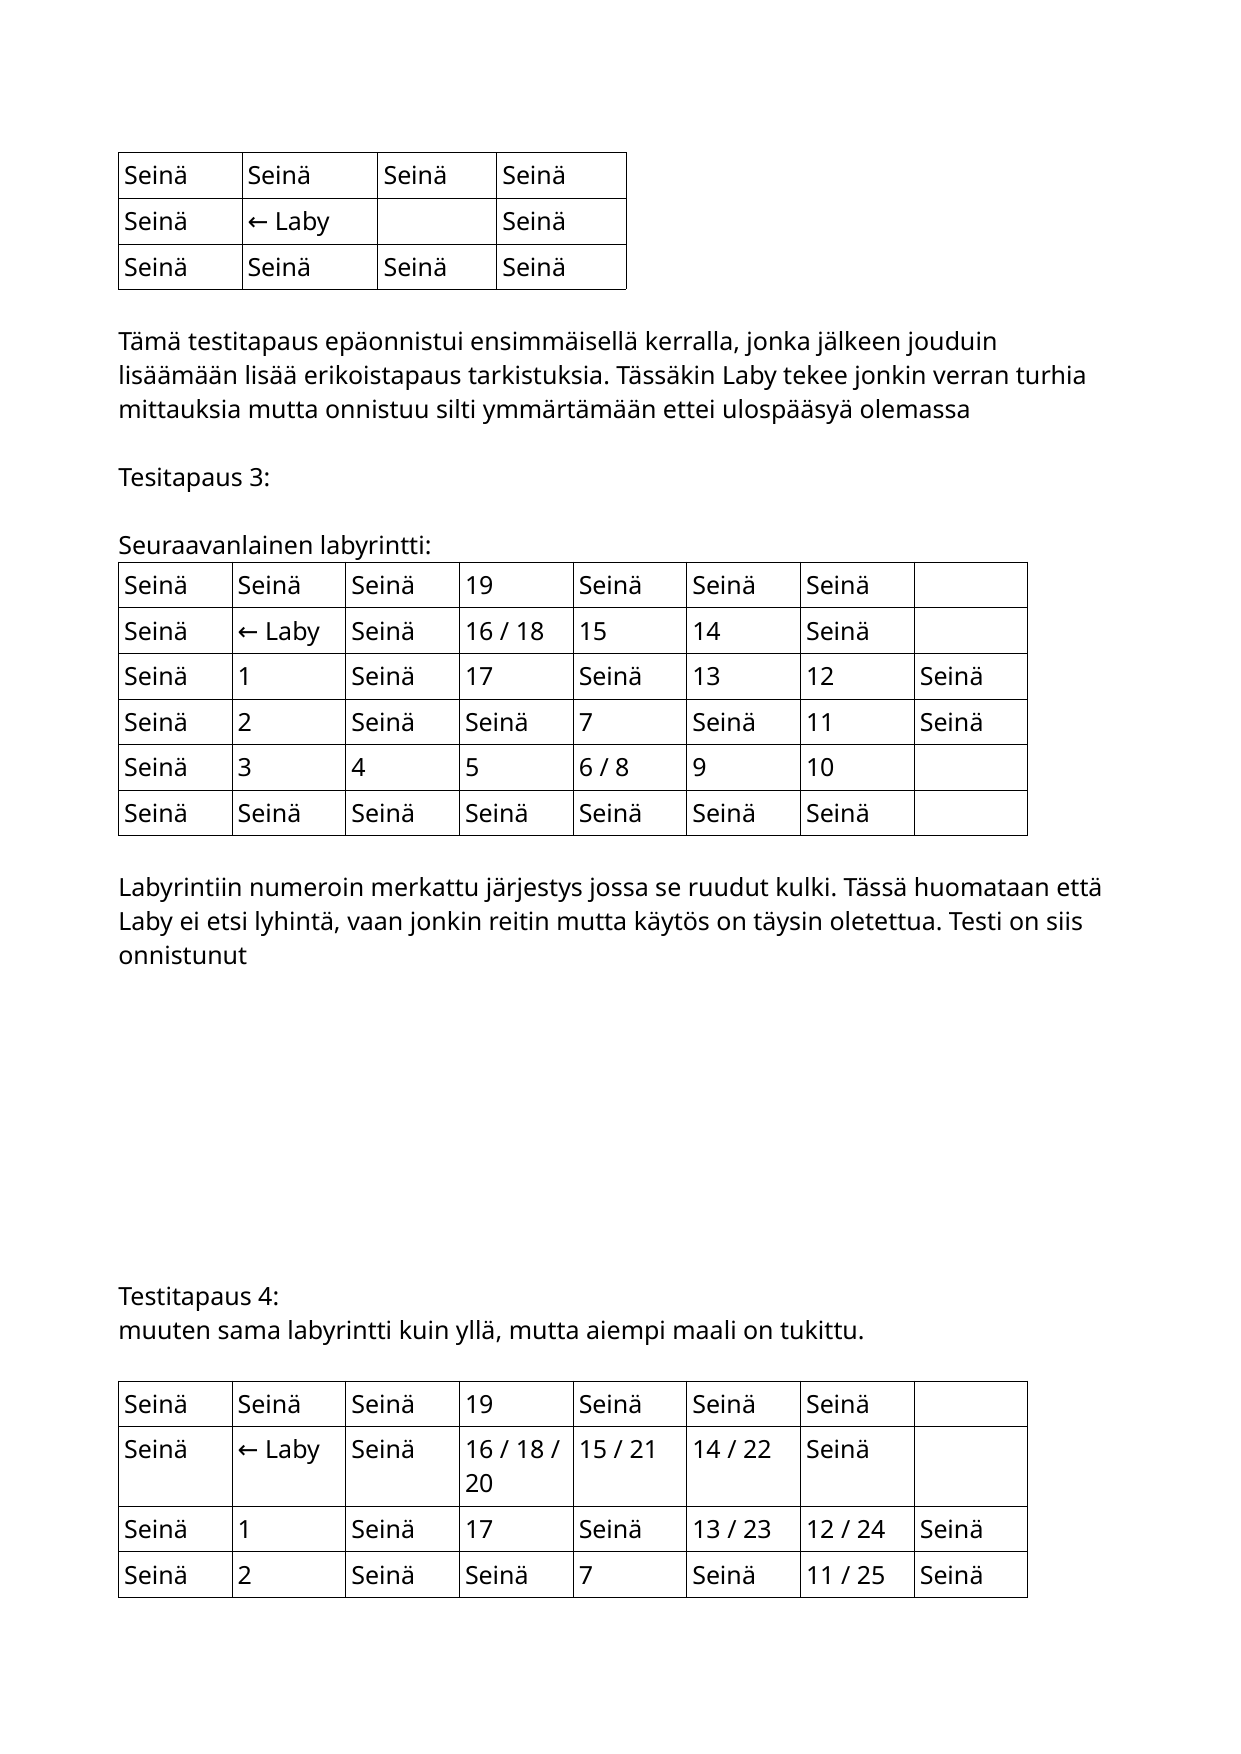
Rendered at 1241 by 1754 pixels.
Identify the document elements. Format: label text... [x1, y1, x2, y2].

table_cell Seinä [497, 245, 626, 289]
table_cell Seinä [119, 199, 242, 243]
table_cell 12 [801, 654, 914, 698]
table_cell 12 / 24 [801, 1507, 914, 1551]
text Tesitapaus 3: [118, 459, 1122, 493]
table_cell Seinä [119, 1427, 232, 1506]
table_cell 14 / 22 [687, 1427, 800, 1506]
table_cell 15 [574, 608, 686, 653]
table_cell Seinä [687, 700, 800, 744]
table_cell 2 [233, 1552, 345, 1597]
table_header Seinä [378, 153, 496, 198]
table_cell 9 [687, 745, 800, 790]
table_cell Seinä [119, 791, 232, 835]
table_cell Seinä [574, 791, 686, 835]
table_cell Seinä [801, 608, 914, 653]
table_cell Seinä [119, 608, 232, 653]
table_cell Seinä [574, 1507, 686, 1551]
table_header Seinä [574, 563, 686, 607]
table_cell 16 / 18 / 20 [460, 1427, 573, 1506]
table_cell Seinä [119, 745, 232, 790]
table_cell ← Laby [243, 199, 377, 243]
table_header [915, 563, 1027, 607]
table_cell Seinä [915, 700, 1027, 744]
table_cell ← Laby [233, 1427, 345, 1506]
table_cell Seinä [346, 608, 459, 653]
table_cell Seinä [346, 654, 459, 698]
table_cell 11 / 25 [801, 1552, 914, 1597]
table_header Seinä [687, 1382, 800, 1426]
table_header Seinä [801, 1382, 914, 1426]
table_header Seinä [687, 563, 800, 607]
table_cell Seinä [574, 654, 686, 698]
table_cell 16 / 18 [460, 608, 573, 653]
table_cell [915, 745, 1027, 790]
table_cell ← Laby [233, 608, 345, 653]
table_header 19 [460, 1382, 573, 1426]
table_cell Seinä [119, 1552, 232, 1597]
table_cell Seinä [119, 245, 242, 289]
table_cell 17 [460, 654, 573, 698]
table_cell Seinä [233, 791, 345, 835]
text Testitapaus 4: [118, 1278, 1122, 1312]
table_cell 13 [687, 654, 800, 698]
table_header Seinä [233, 1382, 345, 1426]
table_cell Seinä [346, 1552, 459, 1597]
text Labyrintiin numeroin merkattu järjestys jossa se ruudut kulki. Tässä huomataan että Laby ei etsi lyhintä, vaan jonkin reitin mutta käytös on täysin oletettua. Testi on siis onnistunut [118, 869, 1122, 972]
table_header 19 [460, 563, 573, 607]
table_header Seinä [801, 563, 914, 607]
table_cell [378, 199, 496, 243]
table_cell 7 [574, 700, 686, 744]
table_cell Seinä [346, 700, 459, 744]
table_cell 17 [460, 1507, 573, 1551]
table_cell Seinä [687, 1552, 800, 1597]
table_cell 2 [233, 700, 345, 744]
table_cell 1 [233, 1507, 345, 1551]
text Tämä testitapaus epäonnistui ensimmäisellä kerralla, jonka jälkeen jouduin lisäämään lisää erikoistapaus tarkistuksia. Tässäkin Laby tekee jonkin verran turhia mittauksia mutta onnistuu silti ymmärtämään ettei ulospääsyä olemassa [118, 323, 1122, 425]
table_header Seinä [243, 153, 377, 198]
table_cell Seinä [346, 1427, 459, 1506]
table_cell Seinä [801, 791, 914, 835]
table_header Seinä [119, 563, 232, 607]
table_header Seinä [119, 1382, 232, 1426]
table_cell Seinä [119, 700, 232, 744]
table_cell [915, 1427, 1027, 1506]
table_cell 1 [233, 654, 345, 698]
table_cell Seinä [119, 654, 232, 698]
table_header [915, 1382, 1027, 1426]
table_header Seinä [346, 1382, 459, 1426]
text muuten sama labyrintti kuin yllä, mutta aiempi maali on tukittu. [118, 1312, 1122, 1346]
table_cell 10 [801, 745, 914, 790]
table_cell Seinä [687, 791, 800, 835]
table_cell 7 [574, 1552, 686, 1597]
table_cell Seinä [460, 700, 573, 744]
table_cell [915, 608, 1027, 653]
table_header Seinä [119, 153, 242, 198]
table_cell Seinä [915, 654, 1027, 698]
table_cell Seinä [915, 1552, 1027, 1597]
table_cell Seinä [801, 1427, 914, 1506]
table_header Seinä [346, 563, 459, 607]
table_cell 13 / 23 [687, 1507, 800, 1551]
table_cell [915, 791, 1027, 835]
table_cell Seinä [497, 199, 626, 243]
table_cell 4 [346, 745, 459, 790]
text Seuraavanlainen labyrintti: [118, 528, 1122, 562]
table_cell Seinä [460, 791, 573, 835]
table_cell Seinä [915, 1507, 1027, 1551]
table_cell 3 [233, 745, 345, 790]
table_header Seinä [574, 1382, 686, 1426]
table_cell Seinä [346, 791, 459, 835]
table_cell Seinä [243, 245, 377, 289]
table_header Seinä [497, 153, 626, 198]
table_cell 15 / 21 [574, 1427, 686, 1506]
table_cell 14 [687, 608, 800, 653]
table_cell 5 [460, 745, 573, 790]
table_cell Seinä [119, 1507, 232, 1551]
table_cell Seinä [346, 1507, 459, 1551]
table_header Seinä [233, 563, 345, 607]
table_cell 11 [801, 700, 914, 744]
table_cell Seinä [378, 245, 496, 289]
table_cell 6 / 8 [574, 745, 686, 790]
table_cell Seinä [460, 1552, 573, 1597]
